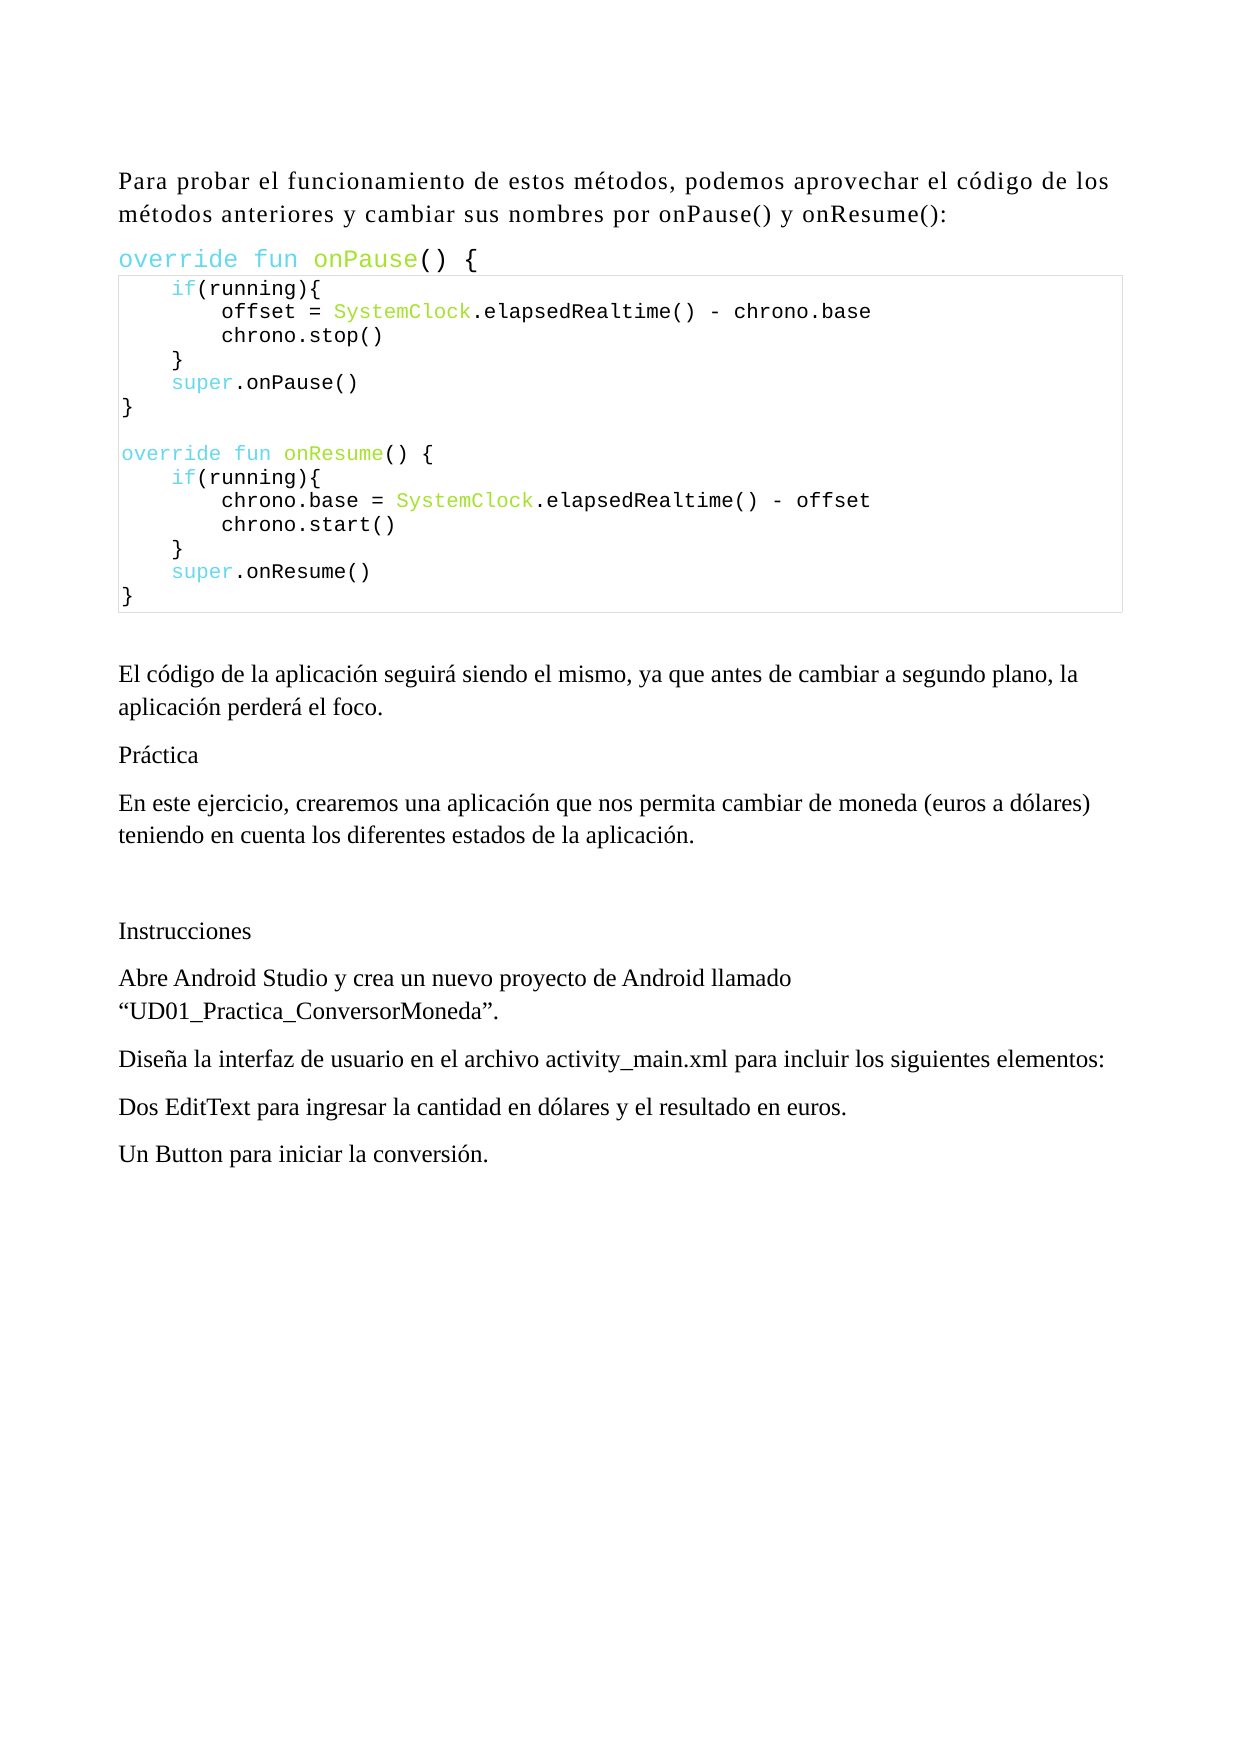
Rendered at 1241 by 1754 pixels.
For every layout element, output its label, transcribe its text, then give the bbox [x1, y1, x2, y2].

text Para probar el funcionamiento de estos métodos, podemos aprovechar el código de los métodos anteriores y cambiar sus nombres por onPause() y onResume(): [118, 166, 1122, 227]
text Un Button para iniciar la conversión. [118, 1139, 1122, 1168]
text if(running){ [119, 464, 1122, 487]
text if(running){ [119, 276, 1122, 298]
text Instrucciones [118, 916, 1122, 944]
text El código de la aplicación seguirá siendo el mismo, ya que antes de cambiar a segundo plano, la aplicación perderá el foco. [118, 659, 1122, 721]
text Dos EditText para ingresar la cantidad en dólares y el resultado en euros. [118, 1092, 1122, 1120]
text Diseña la interfaz de usuario en el archivo activity_main.xml para incluir los siguientes elementos: [118, 1044, 1122, 1073]
text En este ejercicio, crearemos una aplicación que nos permita cambiar de moneda (euros a dólares) teniendo en cuenta los diferentes estados de la aplicación. [118, 788, 1122, 849]
text } [119, 582, 1122, 612]
text offset = SystemClock.elapsedRealtime() - chrono.base [119, 298, 1122, 322]
text super.onResume() [119, 558, 1122, 582]
text } [119, 535, 1122, 558]
text override fun onResume() { [119, 440, 1122, 464]
text } [119, 393, 1122, 419]
text chrono.stop() [119, 322, 1122, 346]
text Abre Android Studio y crea un nuevo proyecto de Android llamado “UD01_Practica_ConversorMoneda”. [118, 963, 1122, 1025]
text chrono.base = SystemClock.elapsedRealtime() - offset [119, 487, 1122, 511]
text } [119, 346, 1122, 369]
text Práctica [118, 740, 1122, 769]
text super.onPause() [119, 369, 1122, 393]
text override fun onPause() { [118, 246, 1122, 275]
text chrono.start() [119, 511, 1122, 535]
